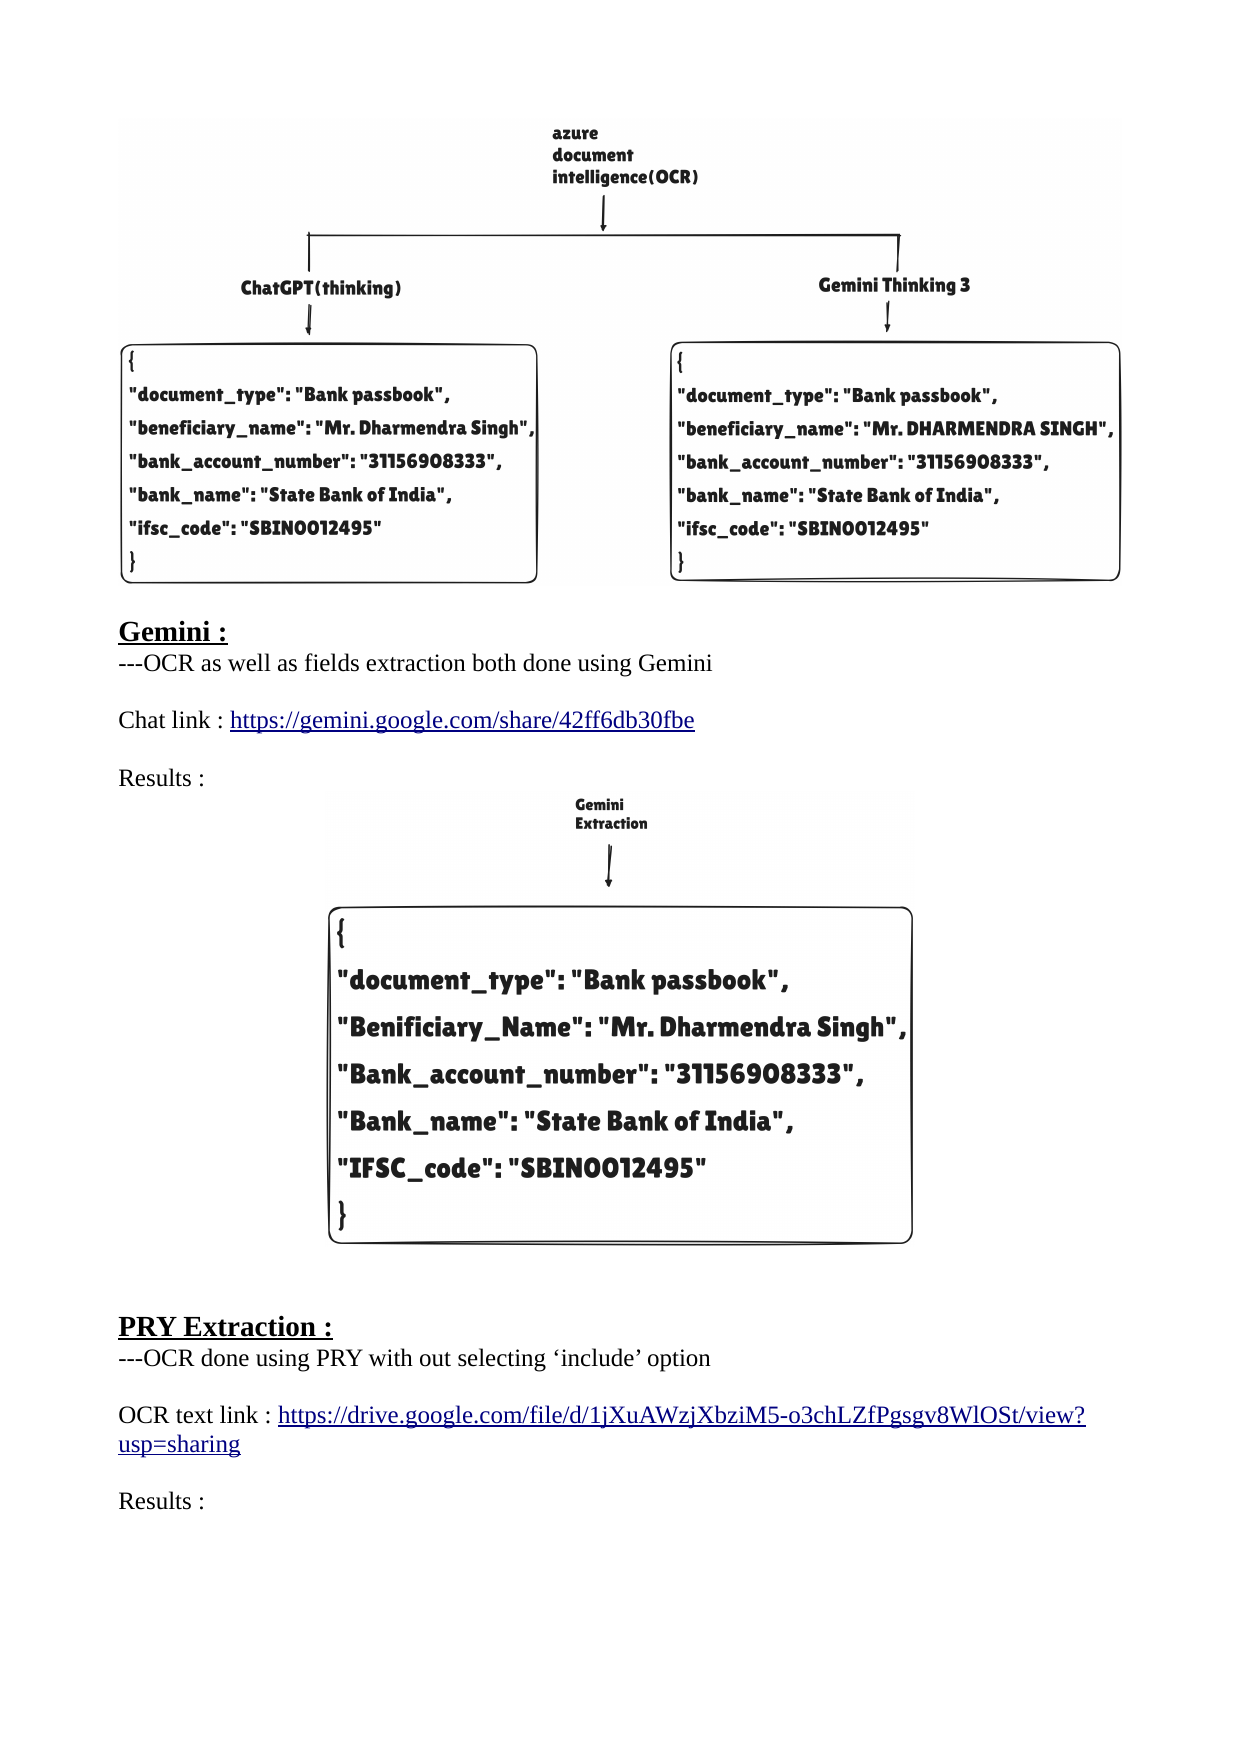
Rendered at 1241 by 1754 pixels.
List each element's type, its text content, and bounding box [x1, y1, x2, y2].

text OCR text link : https://drive.google.com/file/d/1jXuAWzjXbziM5-o3chLZfPgsgv8WlOSt/view?usp=sharing [118, 1400, 1122, 1458]
text Gemini : [118, 614, 1122, 648]
picture [118, 118, 1123, 586]
text ---OCR as well as fields extraction both done using Gemini [118, 648, 1122, 677]
text Results : [118, 1486, 1122, 1515]
picture [325, 791, 916, 1247]
text Results : [118, 763, 1122, 792]
text ---OCR done using PRY with out selecting ‘include’ option [118, 1343, 1122, 1371]
text Chat link : https://gemini.google.com/share/42ff6db30fbe [118, 705, 1122, 734]
text PRY Extraction : [118, 1309, 1122, 1343]
